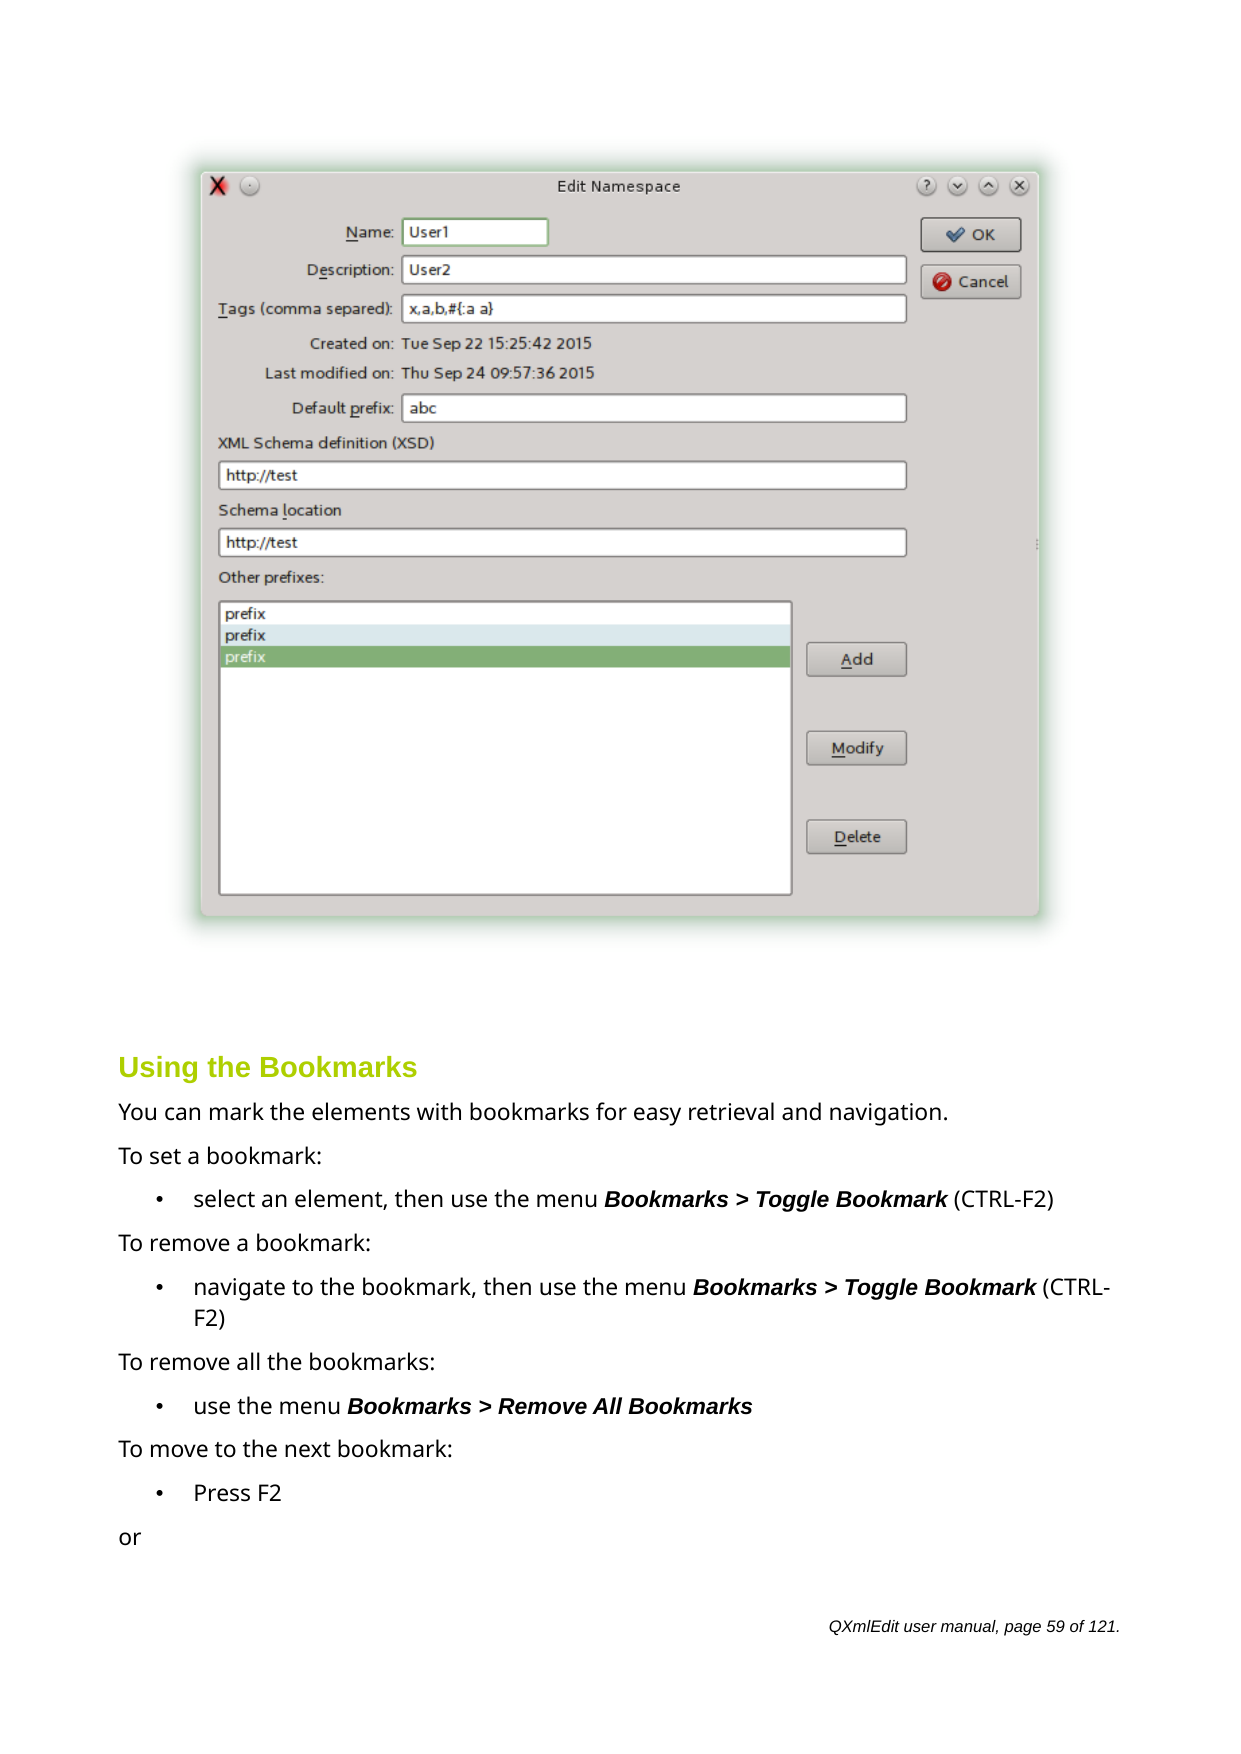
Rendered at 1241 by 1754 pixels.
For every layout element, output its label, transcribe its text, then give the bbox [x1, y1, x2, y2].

text To remove a bookmark: [118, 1227, 1122, 1258]
list use the menu Bookmarks > Remove All Bookmarks [156, 1390, 1122, 1421]
text You can mark the elements with bookmarks for easy retrieval and navigation. [118, 1096, 1122, 1127]
list navigate to the bookmark, then use the menu Bookmarks > Toggle Bookmark (CTRL-F2) [156, 1271, 1122, 1333]
picture [147, 118, 1093, 970]
subtitle Using the Bookmarks [118, 1050, 1122, 1083]
text To move to the next bookmark: [118, 1433, 1122, 1465]
list select an element, then use the menu Bookmarks > Toggle Bookmark (CTRL-F2) [156, 1183, 1122, 1215]
text To set a bookmark: [118, 1140, 1122, 1171]
text or [118, 1521, 1122, 1552]
list Press F2 [156, 1477, 1122, 1508]
text To remove all the bookmarks: [118, 1346, 1122, 1377]
